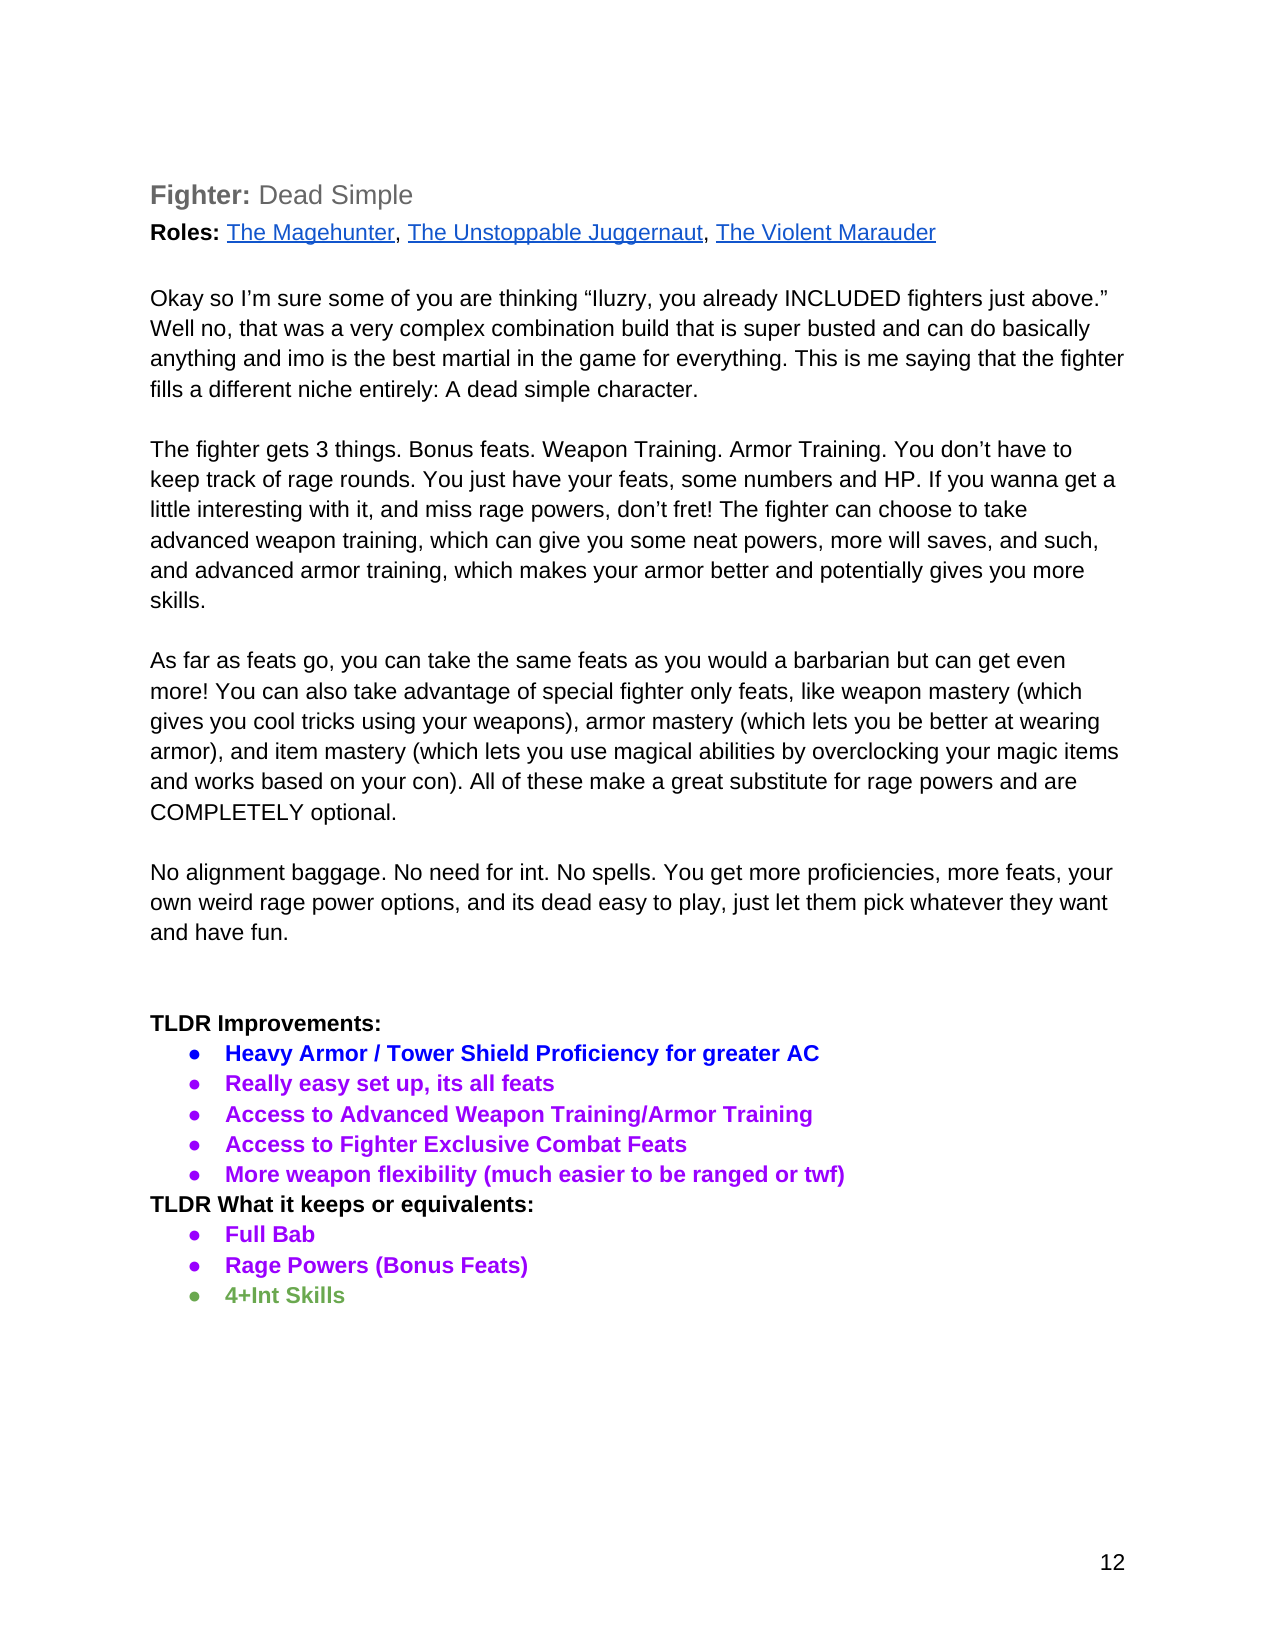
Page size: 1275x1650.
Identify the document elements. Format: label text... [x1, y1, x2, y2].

list Access to Fighter Exclusive Combat Feats [187, 1131, 1125, 1157]
list Access to Advanced Weapon Training/Armor Training [187, 1101, 1125, 1127]
list More weapon flexibility (much easier to be ranged or twf) [187, 1161, 1125, 1187]
text TLDR What it keeps or equivalents: [150, 1191, 1125, 1217]
text Okay so I’m sure some of you are thinking “Iluzry, you already INCLUDED fighters just above.” Well no, that was a very complex combination build that is super busted and can do basically anything and imo is the best martial in the game for everything. This is me saying that the fighter fills a different niche entirely: A dead simple character. [150, 285, 1125, 402]
text Roles: The Magehunter, The Unstoppable Juggernaut, The Violent Marauder [150, 219, 1125, 245]
list Full Bab [187, 1221, 1125, 1248]
list Heavy Armor / Tower Shield Proficiency for greater AC [187, 1040, 1125, 1066]
list Really easy set up, its all feats [187, 1070, 1125, 1097]
list 4+Int Skills [187, 1282, 1125, 1308]
text TLDR Improvements: [150, 1010, 1125, 1036]
list Rage Powers (Bonus Feats) [187, 1252, 1125, 1278]
text The fighter gets 3 things. Bonus feats. Weapon Training. Armor Training. You don’t have to keep track of rage rounds. You just have your feats, some numbers and HP. If you wanna get a little interesting with it, and miss rage powers, don’t fret! The fighter can choose to take advanced weapon training, which can give you some neat powers, more will saves, and such, and advanced armor training, which makes your armor better and potentially gives you more skills. As far as feats go, you can take the same feats as you would a barbarian but can get even more! You can also take advantage of special fighter only feats, like weapon mastery (which gives you cool tricks using your weapons), armor mastery (which lets you be better at wearing armor), and item mastery (which lets you use magical abilities by overclocking your magic items and works based on your con). All of these make a great substitute for rage powers and are COMPLETELY optional. No alignment baggage. No need for int. No spells. You get more proficiencies, more feats, your own weird rage power options, and its dead easy to play, just let them pick whatever they want and have fun. [150, 436, 1125, 946]
subtitle Fighter: Dead Simple [150, 179, 1125, 210]
